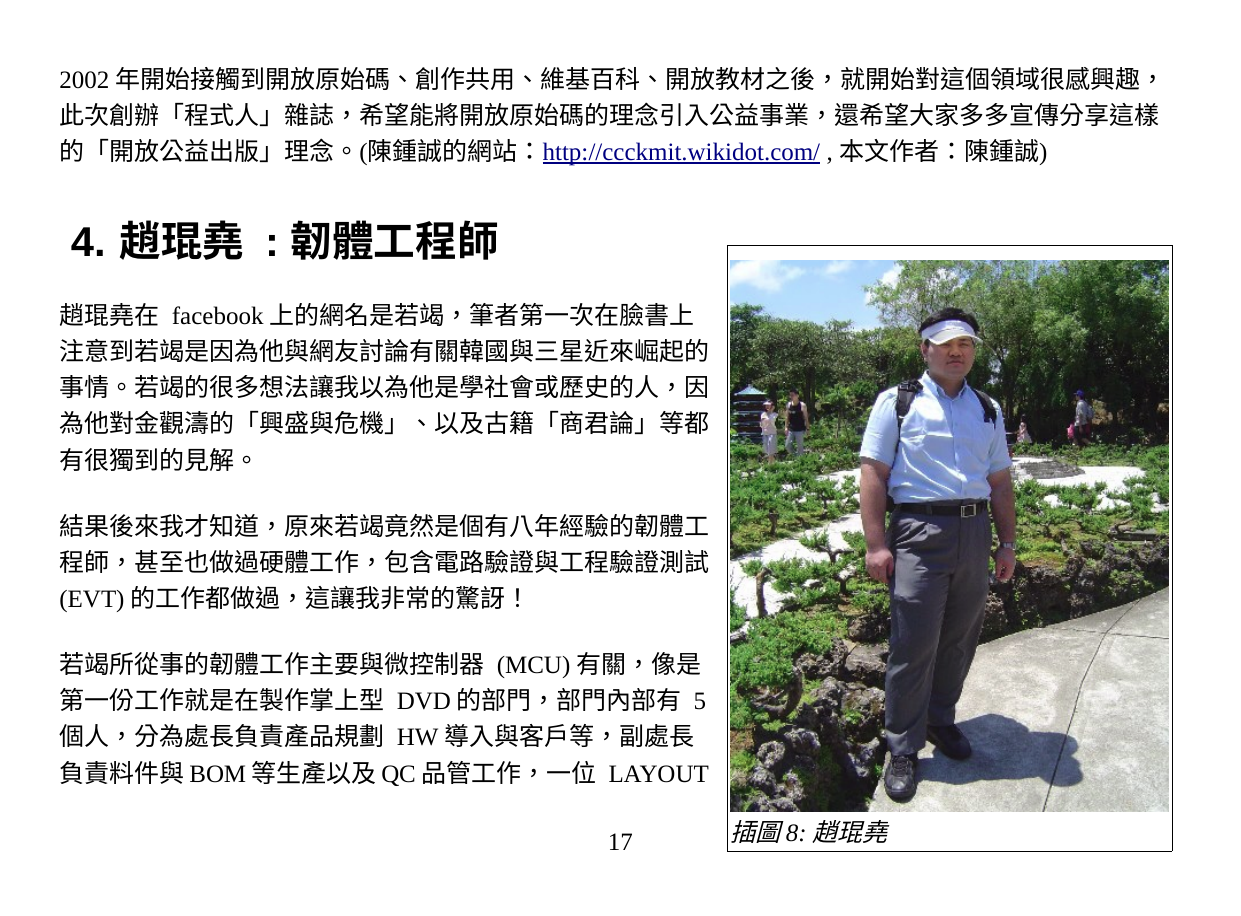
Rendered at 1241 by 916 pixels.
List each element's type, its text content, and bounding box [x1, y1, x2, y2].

text 插圖 8: 趙琨堯 [730, 812, 1169, 848]
subtitle [728, 246, 1172, 851]
subtitle 趙琨堯 : 韌體工程師 [59, 208, 1181, 268]
text 若竭所從事的韌體工作主要與微控制器 (MCU) 有關，像是第一份工作就是在製作掌上型 DVD的部門，部門內部有 5 個人，分為處長負責產品規劃 HW 導入與客戶等，副處長負責料件與BOM等生產以及QC品管工作，一位 LAYOUT [59, 644, 727, 789]
picture [730, 260, 1169, 812]
text 結果後來我才知道，原來若竭竟然是個有八年經驗的韌體工程師，甚至也做過硬體工作，包含電路驗證與工程驗證測試 (EVT) 的工作都做過，這讓我非常的驚訝！ [59, 506, 727, 615]
text 2002 年開始接觸到開放原始碼、創作共用、維基百科、開放教材之後，就開始對這個領域很感興趣，此次創辦「程式人」雜誌，希望能將開放原始碼的理念引入公益事業，還希望大家多多宣傳分享這樣的「開放公益出版」理念。(陳鍾誠的網站：http://ccckmit.wikidot.com/ , 本文作者：陳鍾誠) [59, 59, 1181, 168]
text 趙琨堯在 facebook 上的網名是若竭，筆者第一次在臉書上注意到若竭是因為他與網友討論有關韓國與三星近來崛起的事情。若竭的很多想法讓我以為他是學社會或歷史的人，因為他對金觀濤的「興盛與危機」、以及古籍「商君論」等都有很獨到的見解。 [59, 295, 727, 476]
